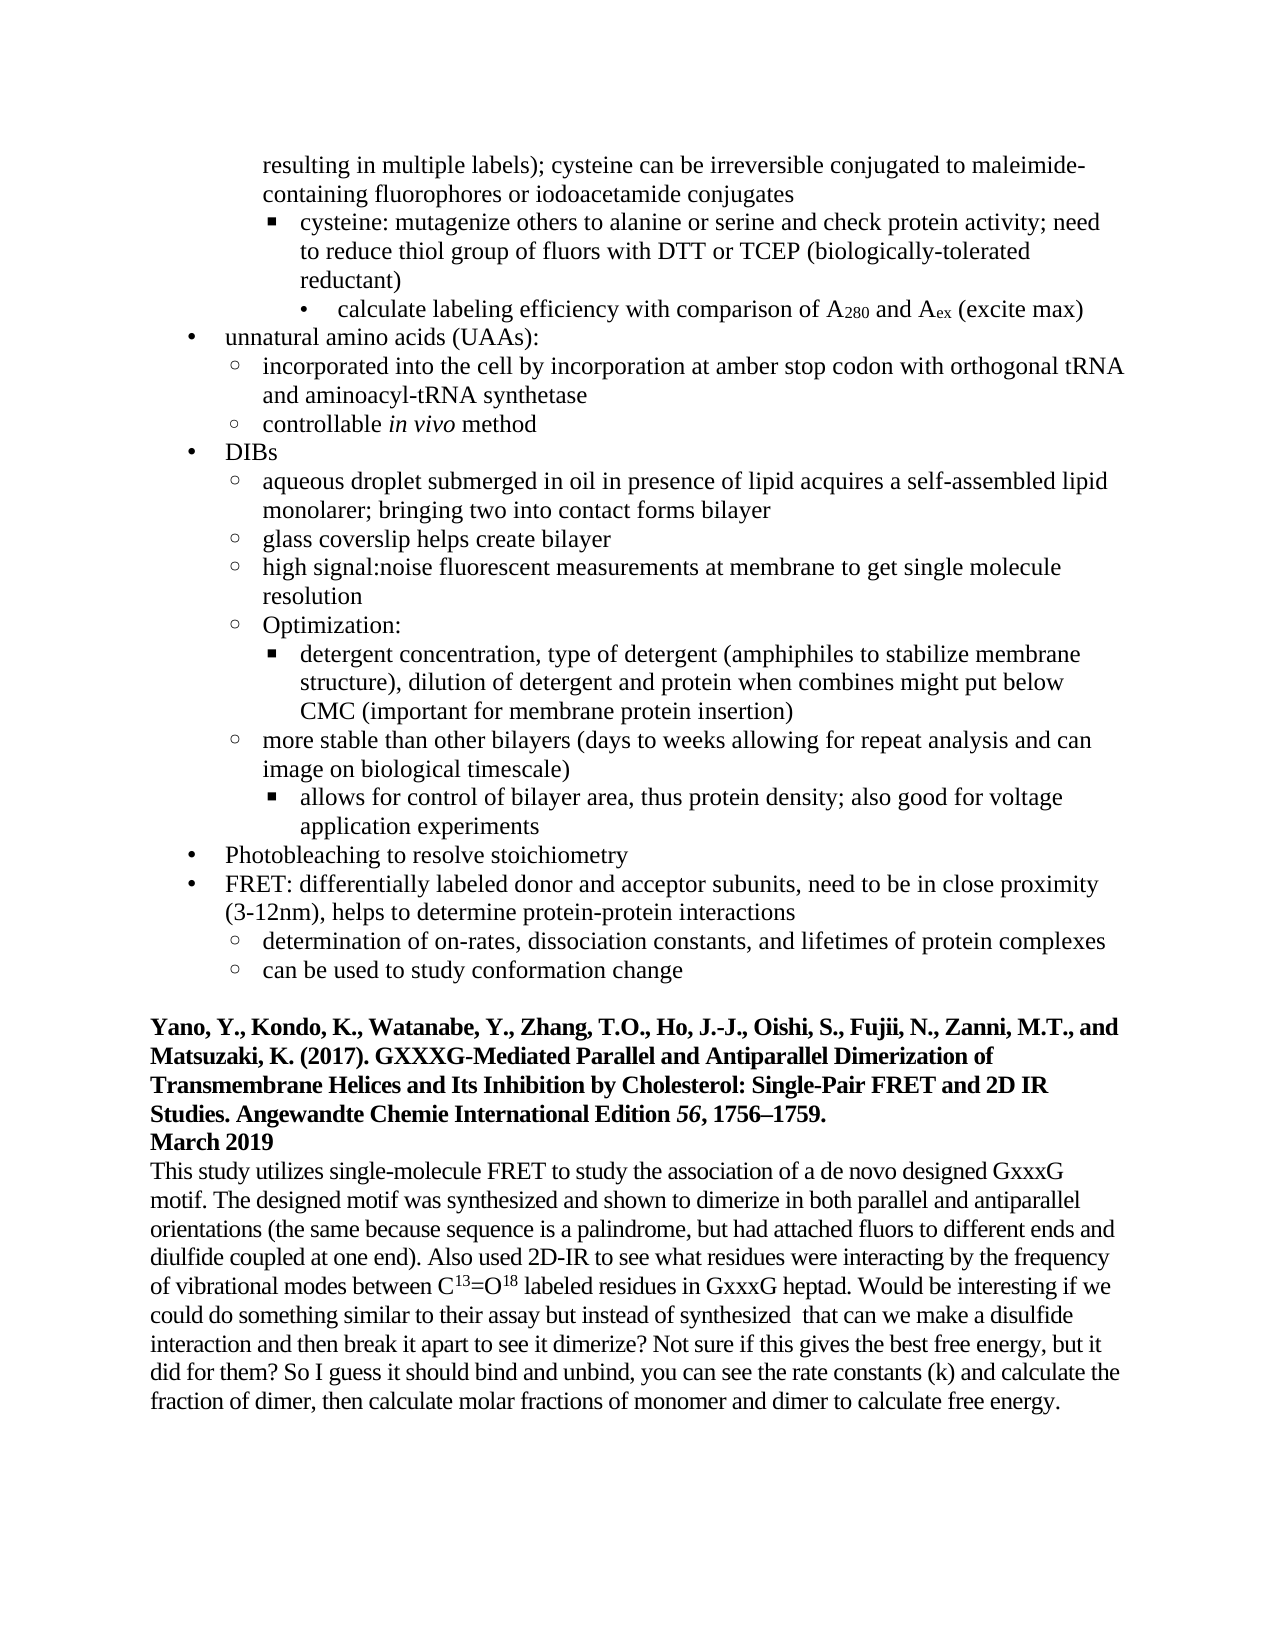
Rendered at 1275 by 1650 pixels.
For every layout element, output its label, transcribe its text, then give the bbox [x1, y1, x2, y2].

list can be used to study conformation change [225, 955, 1125, 984]
list resulting in multiple labels); cysteine can be irreversible conjugated to maleimide-containing fluorophores or iodoacetamide conjugates [225, 150, 1125, 207]
list DIBs [187, 437, 1125, 466]
list determination of on-rates, dissociation constants, and lifetimes of protein complexes [225, 926, 1125, 955]
list FRET: differentially labeled donor and acceptor subunits, need to be in close proximity (3-12nm), helps to determine protein-protein interactions [187, 869, 1125, 926]
list cysteine: mutagenize others to alanine or serine and check protein activity; need to reduce thiol group of fluors with DTT or TCEP (biologically-tolerated reductant) [262, 207, 1125, 294]
list Photobleaching to resolve stoichiometry [187, 840, 1125, 869]
list unnatural amino acids (UAAs): [187, 322, 1125, 351]
list calculate labeling efficiency with comparison of A280 and Aex (excite max) [300, 294, 1125, 322]
list allows for control of bilayer area, thus protein density; also good for voltage application experiments [262, 782, 1125, 840]
text This study utilizes single-molecule FRET to study the association of a de novo designed GxxxG motif. The designed motif was synthesized and shown to dimerize in both parallel and antiparallel orientations (the same because sequence is a palindrome, but had attached fluors to different ends and diulfide coupled at one end). Also used 2D-IR to see what residues were interacting by the frequency of vibrational modes between C13=O18 labeled residues in GxxxG heptad. Would be interesting if we could do something similar to their assay but instead of synthesized that can we make a disulfide interaction and then break it apart to see it dimerize? Not sure if this gives the best free energy, but it did for them? So I guess it should bind and unbind, you can see the rate constants (k) and calculate the fraction of dimer, then calculate molar fractions of monomer and dimer to calculate free energy. [150, 1156, 1125, 1415]
text March 2019 [150, 1127, 1125, 1156]
text Yano, Y., Kondo, K., Watanabe, Y., Zhang, T.O., Ho, J.-J., Oishi, S., Fujii, N., Zanni, M.T., and Matsuzaki, K. (2017). GXXXG-Mediated Parallel and Antiparallel Dimerization of Transmembrane Helices and Its Inhibition by Cholesterol: Single-Pair FRET and 2D IR Studies. Angewandte Chemie International Edition 56, 1756–1759. [150, 1012, 1125, 1127]
list incorporated into the cell by incorporation at amber stop codon with orthogonal tRNA and aminoacyl-tRNA synthetase [225, 351, 1125, 409]
list more stable than other bilayers (days to weeks allowing for repeat analysis and can image on biological timescale) [225, 725, 1125, 782]
list controllable in vivo method [225, 409, 1125, 437]
list glass coverslip helps create bilayer [225, 524, 1125, 552]
list detergent concentration, type of detergent (amphiphiles to stabilize membrane structure), dilution of detergent and protein when combines might put below CMC (important for membrane protein insertion) [262, 639, 1125, 725]
list Optimization: [225, 610, 1125, 639]
list high signal:noise fluorescent measurements at membrane to get single molecule resolution [225, 552, 1125, 610]
list aqueous droplet submerged in oil in presence of lipid acquires a self-assembled lipid monolarer; bringing two into contact forms bilayer [225, 466, 1125, 524]
